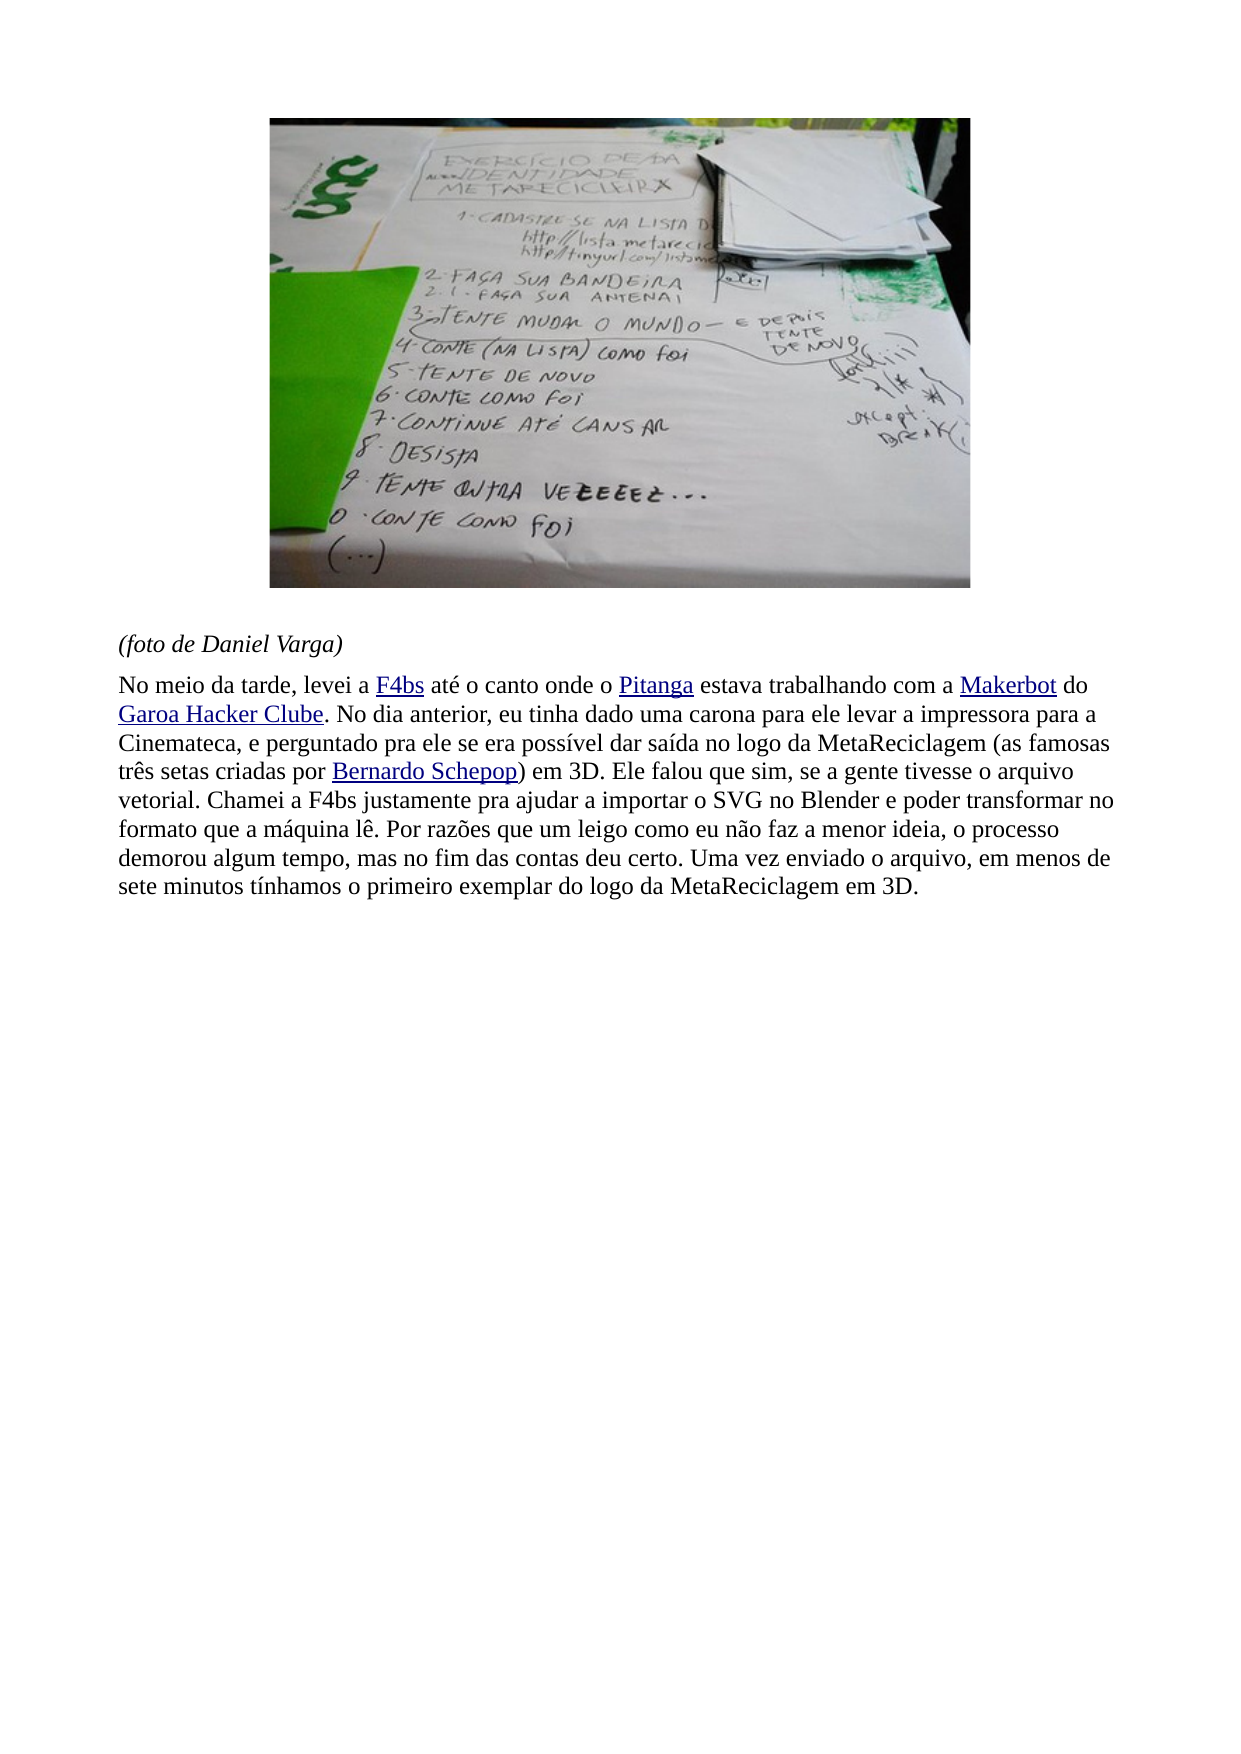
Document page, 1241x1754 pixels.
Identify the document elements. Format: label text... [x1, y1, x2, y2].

picture [269, 118, 971, 588]
text No meio da tarde, levei a F4bs até o canto onde o Pitanga estava trabalhando com a Makerbot do Garoa Hacker Clube. No dia anterior, eu tinha dado uma carona para ele levar a impressora para a Cinemateca, e perguntado pra ele se era possível dar saída no logo da MetaReciclagem (as famosas três setas criadas por Bernardo Schepop) em 3D. Ele falou que sim, se a gente tivesse o arquivo vetorial. Chamei a F4bs justamente pra ajudar a importar o SVG no Blender e poder transformar no formato que a máquina lê. Por razões que um leigo como eu não faz a menor ideia, o processo demorou algum tempo, mas no fim das contas deu certo. Uma vez enviado o arquivo, em menos de sete minutos tínhamos o primeiro exemplar do logo da MetaReciclagem em 3D. [118, 670, 1122, 900]
text (foto de Daniel Varga) [118, 629, 1122, 658]
